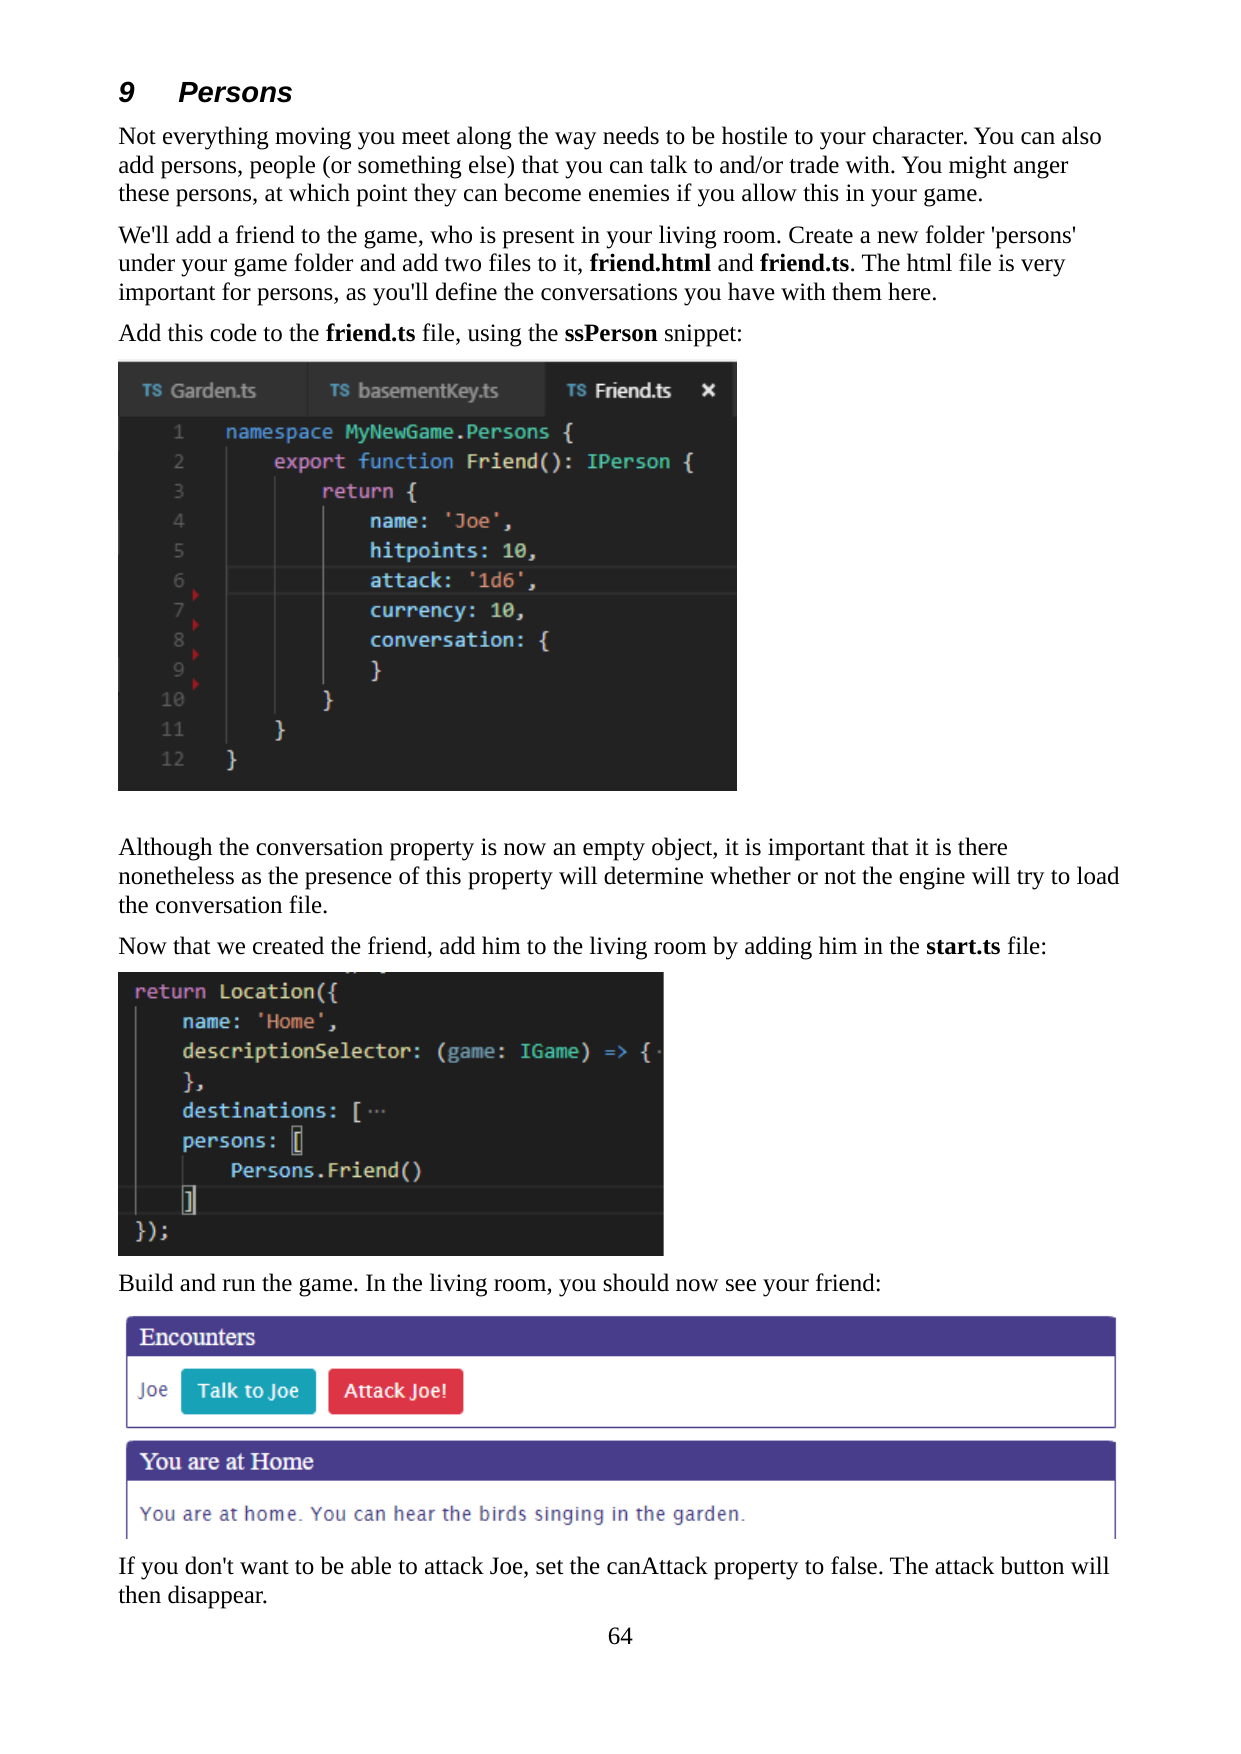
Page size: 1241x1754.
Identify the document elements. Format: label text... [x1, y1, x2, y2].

subtitle Persons [118, 75, 1122, 108]
text Add this code to the friend.ts file, using the ssPerson snippet: [118, 318, 1122, 347]
text Build and run the game. In the living room, you should now see your friend: [118, 1268, 1122, 1296]
text If you don't want to be able to attack Joe, set the canAttack property to false. The attack button will then disappear. [118, 1551, 1122, 1609]
text Not everything moving you meet along the way needs to be hostile to your character. You can also add persons, people (or something else) that you can talk to and/or trade with. You might anger these persons, at which point they can become enemies if you allow this in your game. [118, 121, 1122, 207]
text Although the conversation property is now an empty object, it is important that it is there nonetheless as the presence of this property will determine whether or not the engine will try to load the conversation file. [118, 832, 1122, 918]
text Now that we created the friend, add him to the living room by adding him in the start.ts file: [118, 931, 1122, 960]
text We'll add a friend to the game, who is present in your living room. Create a new folder 'persons' under your game folder and add two files to it, friend.html and friend.ts. The html file is very important for persons, as you'll define the conversations you have with them here. [118, 220, 1122, 306]
